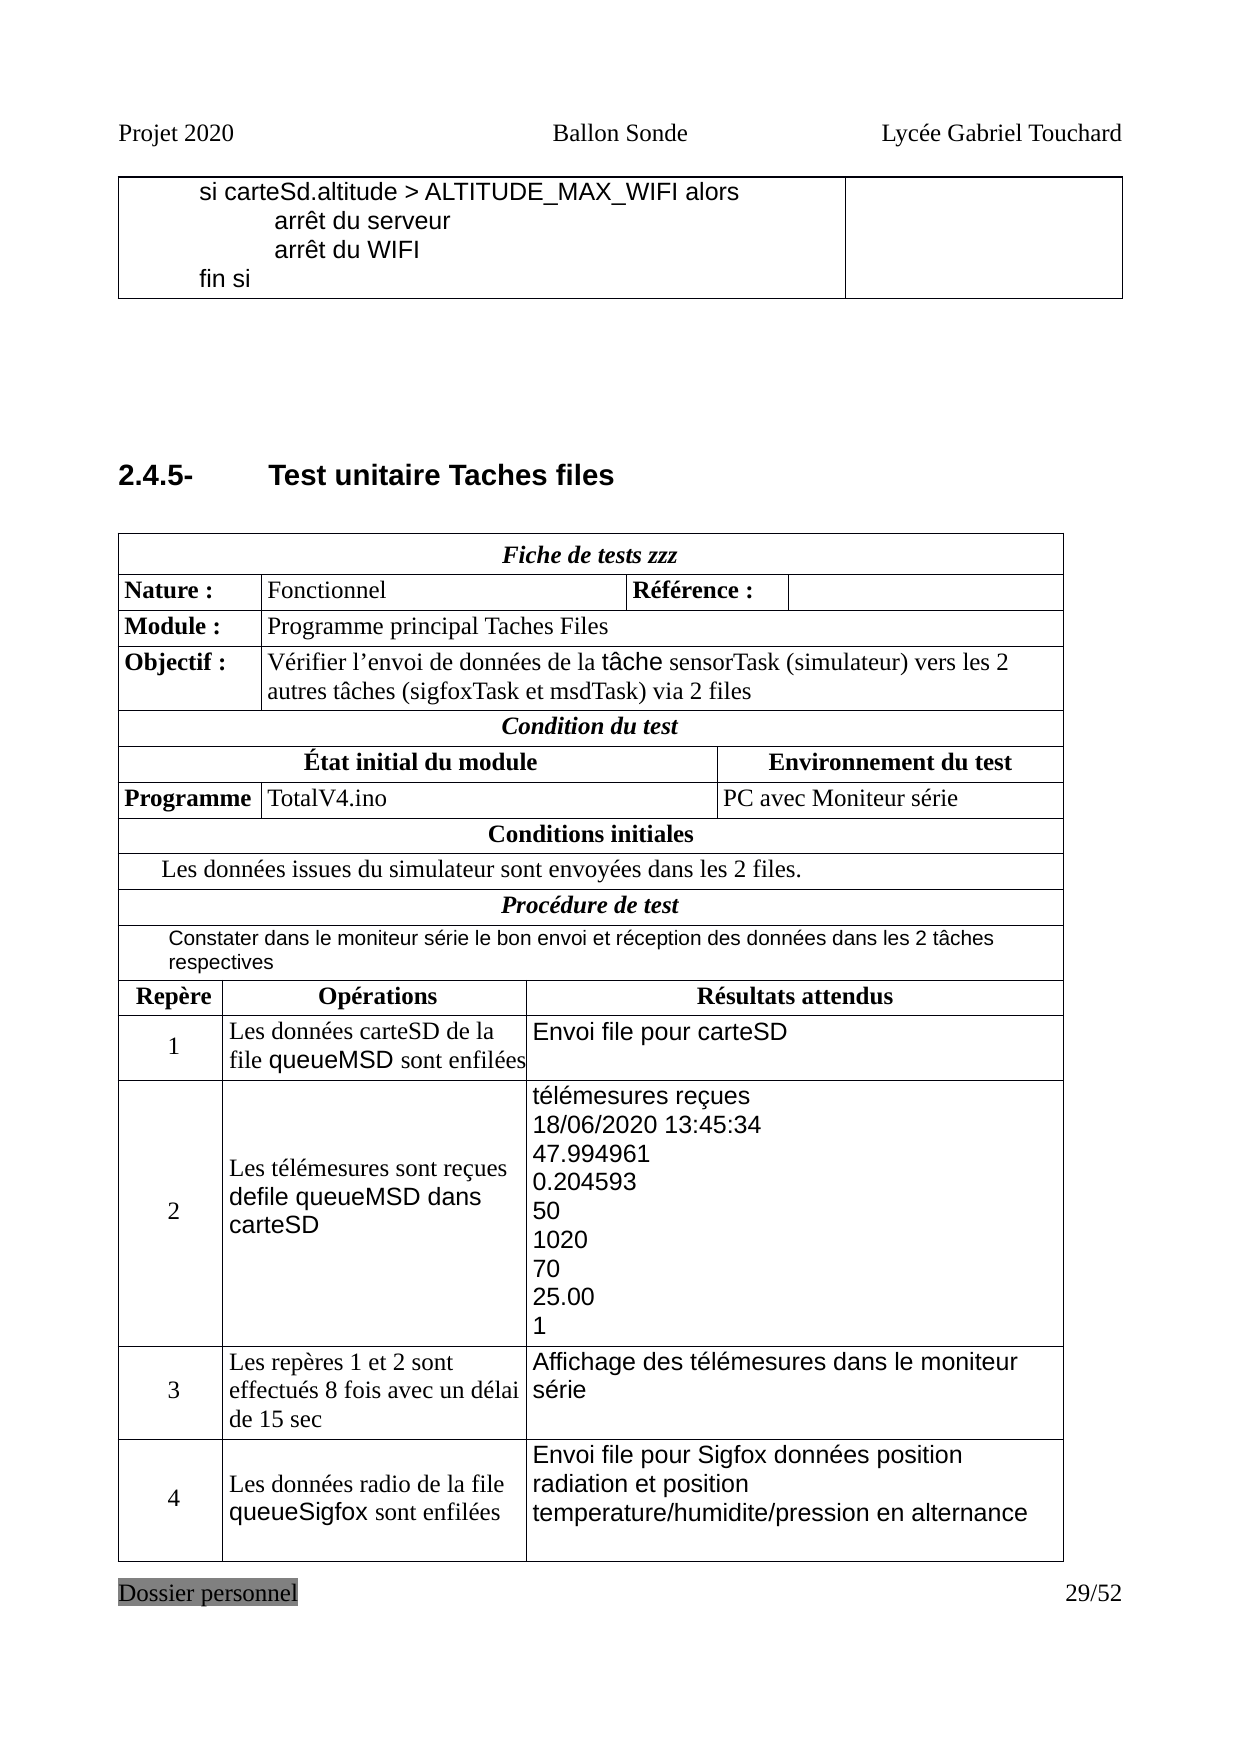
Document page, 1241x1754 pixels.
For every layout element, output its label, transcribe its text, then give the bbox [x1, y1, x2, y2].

table_header Fiche de tests zzz [119, 534, 1063, 574]
table_cell PC avec Moniteur série [718, 783, 1063, 818]
table_cell Conditions initiales [119, 819, 1063, 853]
table_cell 3 [119, 1347, 222, 1439]
table_cell [789, 575, 1063, 610]
table_cell [846, 178, 1122, 298]
table_cell Programme [119, 783, 261, 818]
table_cell télémesures reçues 18/06/2020 13:45:34 47.994961 0.204593 50 1020 70 25.00 1 [527, 1081, 1063, 1346]
table_cell si carteSd.altitude > ALTITUDE_MAX_WIFI alors arrêt du serveur arrêt du WIFI fin si [119, 178, 845, 298]
table_cell Résultats attendus [527, 981, 1063, 1015]
table_cell Constater dans le moniteur série le bon envoi et réception des données dans les 2 tâches respectives [119, 926, 1063, 980]
table_cell Nature : [119, 575, 261, 610]
table_cell Envoi file pour carteSD [527, 1016, 1063, 1080]
table_cell Envoi file pour Sigfox données position radiation et position temperature/humidite/pression en alternance [527, 1440, 1063, 1561]
table_cell Programme principal Taches Files [262, 611, 1063, 646]
table_cell Les repères 1 et 2 sont effectués 8 fois avec un délai de 15 sec [223, 1347, 526, 1439]
table_cell 4 [119, 1440, 222, 1561]
table_cell 1 [119, 1016, 222, 1080]
table_cell Vérifier l’envoi de données de la tâche sensorTask (simulateur) vers les 2 autres tâches (sigfoxTask et msdTask) via 2 files [262, 647, 1063, 710]
table_cell Repère [119, 981, 222, 1015]
table_cell TotalV4.ino [262, 783, 717, 818]
table_cell Les données radio de la file queueSigfox sont enfilées [223, 1440, 526, 1561]
table_cell Environnement du test [718, 747, 1063, 782]
table_cell Objectif : [119, 647, 261, 710]
table_cell Fonctionnel [262, 575, 626, 610]
table_cell Affichage des télémesures dans le moniteur série [527, 1347, 1063, 1439]
table_cell Procédure de test [119, 890, 1063, 925]
table_cell État initial du module [119, 747, 717, 782]
table_cell Module : [119, 611, 261, 646]
table_cell Opérations [223, 981, 526, 1015]
table_cell Condition du test [119, 711, 1063, 746]
table_cell Les télémesures sont reçues defile queueMSD dans carteSD [223, 1081, 526, 1346]
table_cell 2 [119, 1081, 222, 1346]
table_cell Les données carteSD de la file queueMSD sont enfilées [223, 1016, 526, 1080]
subtitle Test unitaire Taches files [118, 458, 1122, 491]
table_cell Référence : [627, 575, 788, 610]
table_cell Les données issues du simulateur sont envoyées dans les 2 files. [119, 854, 1063, 889]
